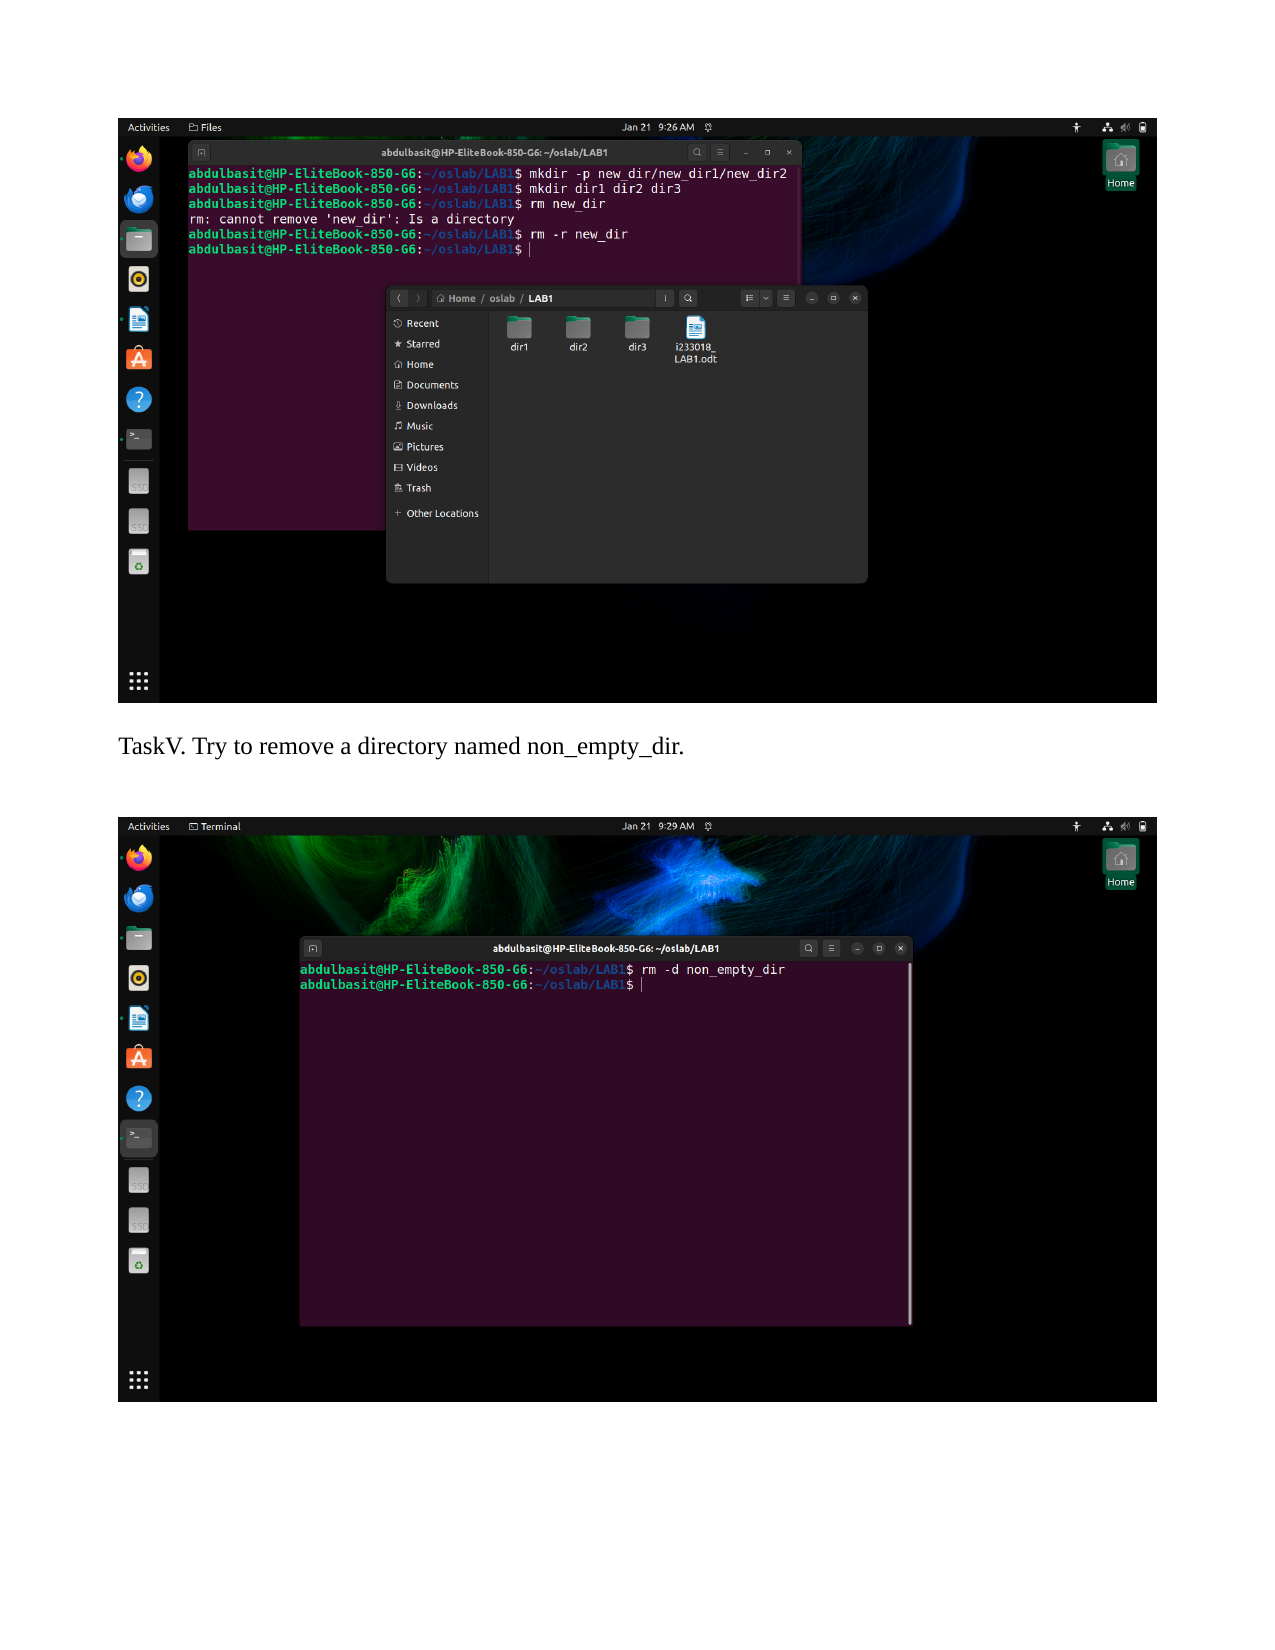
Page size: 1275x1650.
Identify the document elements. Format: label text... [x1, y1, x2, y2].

picture [118, 817, 1157, 1402]
picture [118, 118, 1157, 703]
text TaskV. Try to remove a directory named non_empty_dir. [118, 731, 1157, 760]
